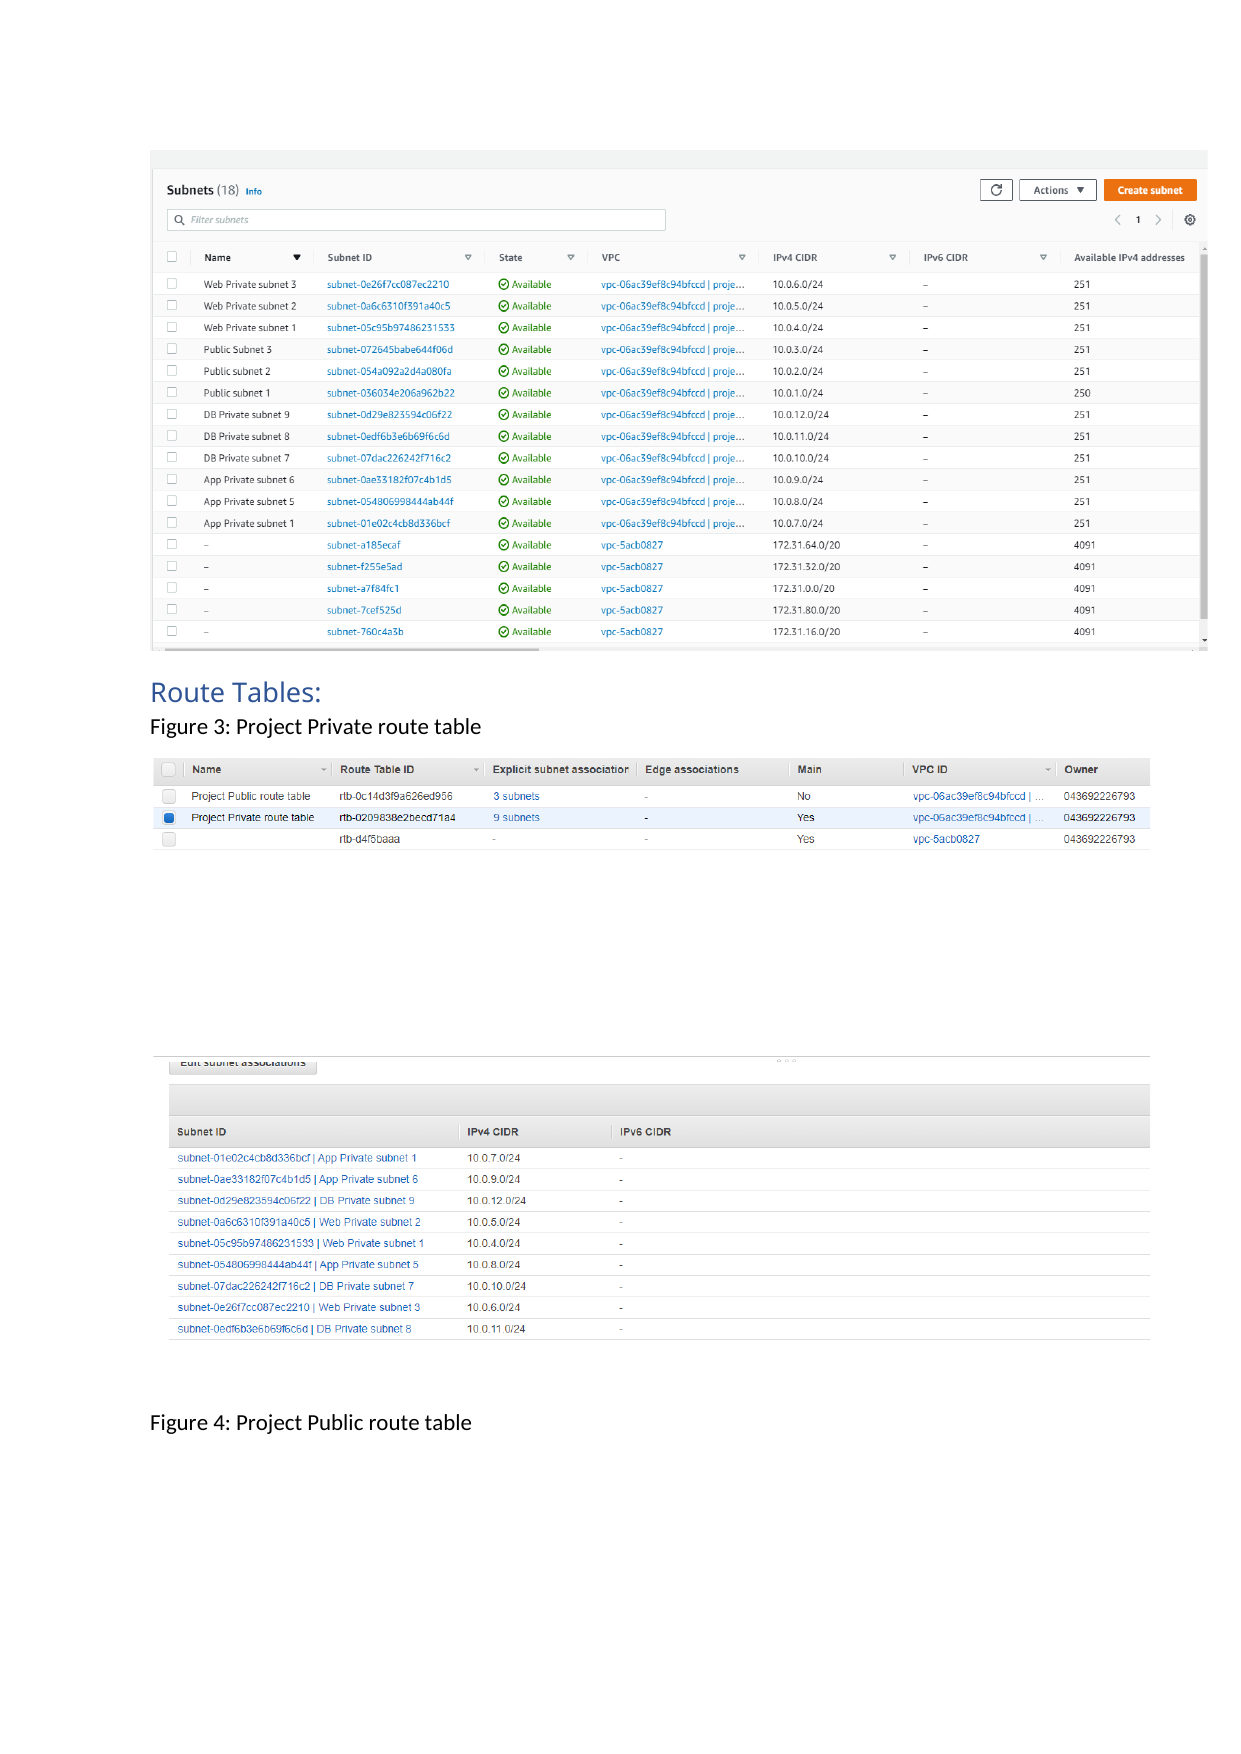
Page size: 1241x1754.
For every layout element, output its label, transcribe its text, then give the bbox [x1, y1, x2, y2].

subtitle Route Tables: [150, 673, 1090, 710]
text Figure 3: Project Private route table [150, 712, 1090, 740]
text Figure 4: Project Public route table [150, 1408, 1090, 1436]
